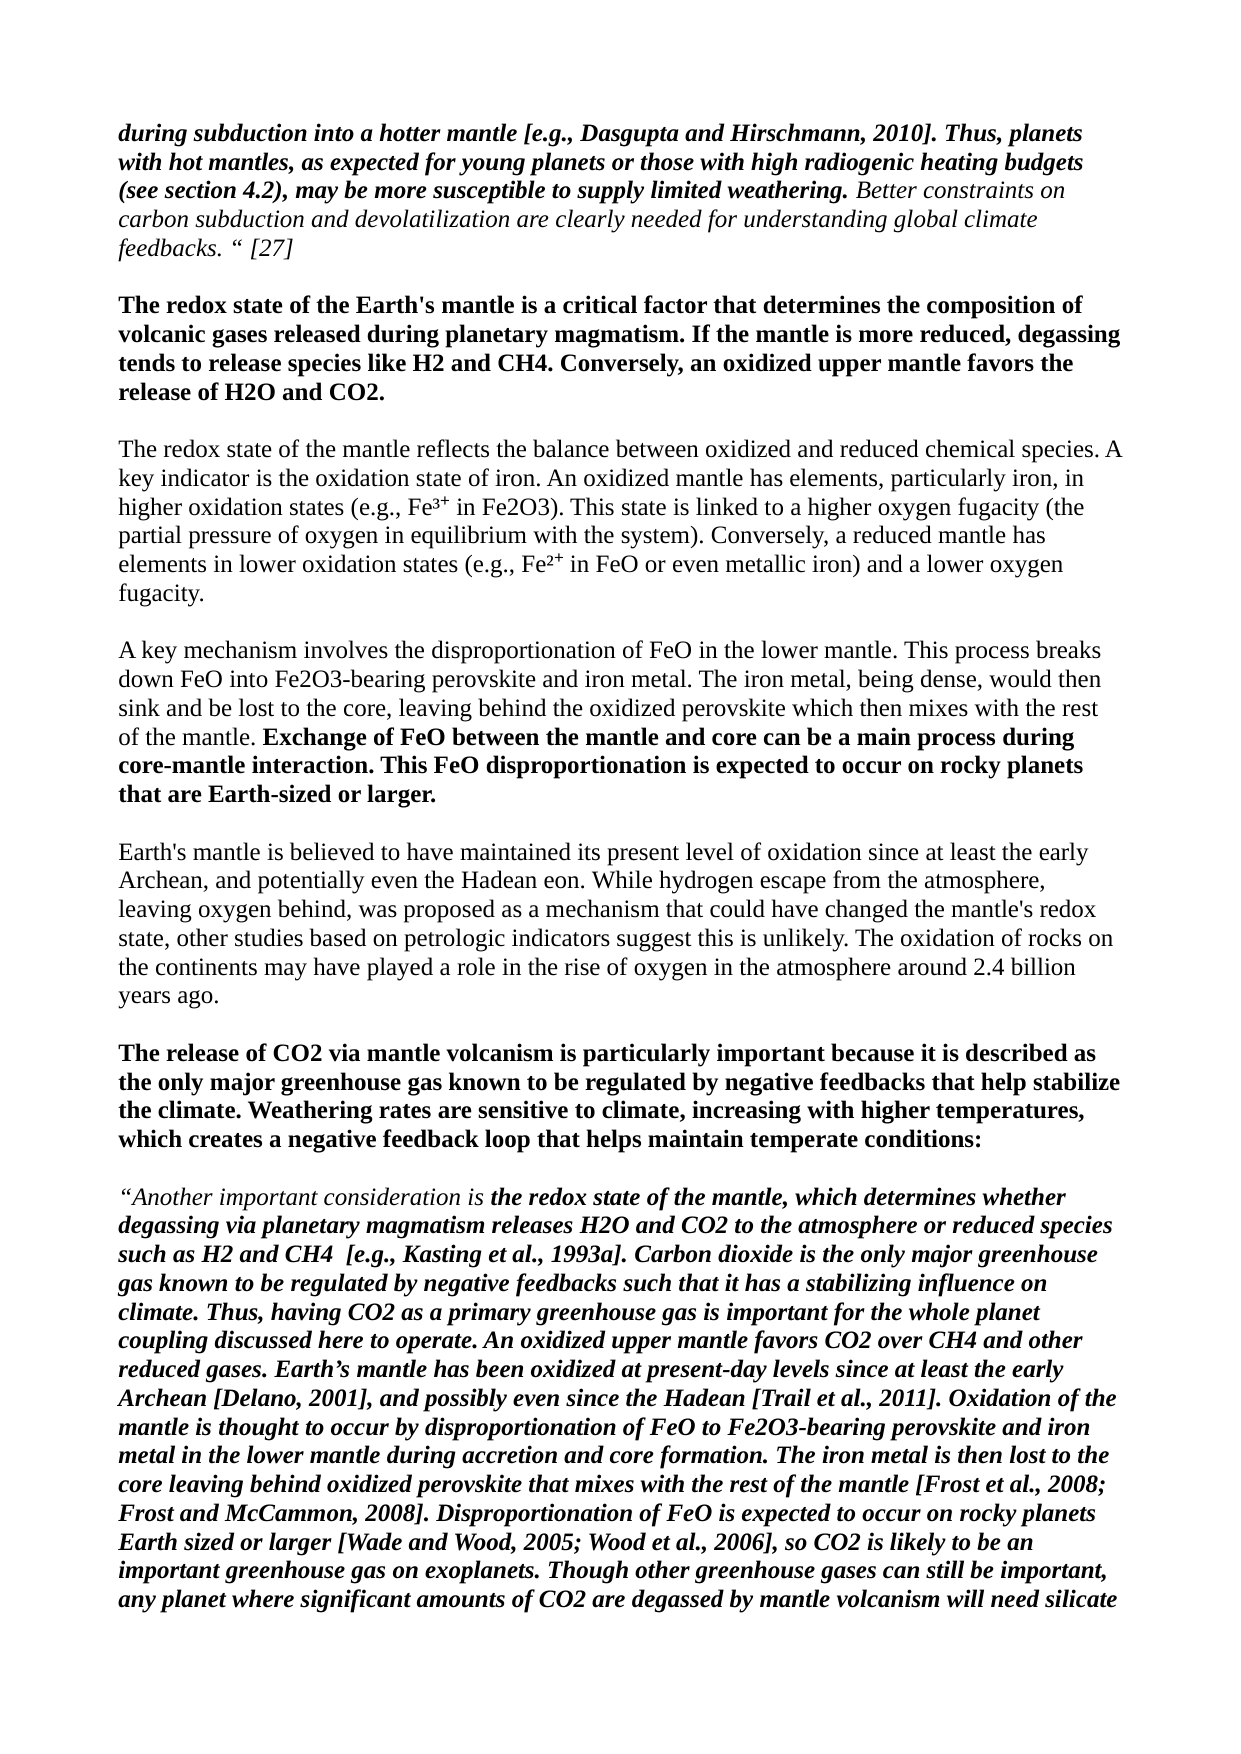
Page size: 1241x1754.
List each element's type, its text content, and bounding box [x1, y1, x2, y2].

text The redox state of the Earth's mantle is a critical factor that determines the composition of volcanic gases released during planetary magmatism. If the mantle is more reduced, degassing tends to release species like H2 and CH4. Conversely, an oxidized upper mantle favors the release of H2O and CO2. [118, 291, 1122, 406]
text during subduction into a hotter mantle [e.g., Dasgupta and Hirschmann, 2010]. Thus, planets with hot mantles, as expected for young planets or those with high radiogenic heating budgets (see section 4.2), may be more susceptible to supply limited weathering. Better constraints on carbon subduction and devolatilization are clearly needed for understanding global climate feedbacks. “ [27] [118, 118, 1122, 262]
text The redox state of the mantle reflects the balance between oxidized and reduced chemical species. A key indicator is the oxidation state of iron. An oxidized mantle has elements, particularly iron, in higher oxidation states (e.g., Fe³⁺ in Fe2O3). This state is linked to a higher oxygen fugacity (the partial pressure of oxygen in equilibrium with the system). Conversely, a reduced mantle has elements in lower oxidation states (e.g., Fe²⁺ in FeO or even metallic iron) and a lower oxygen fugacity. [118, 434, 1122, 607]
text The release of CO2 via mantle volcanism is particularly important because it is described as the only major greenhouse gas known to be regulated by negative feedbacks that help stabilize the climate. Weathering rates are sensitive to climate, increasing with higher temperatures, which creates a negative feedback loop that helps maintain temperate conditions: [118, 1038, 1122, 1153]
text “Another important consideration is the redox state of the mantle, which determines whether degassing via planetary magmatism releases H2O and CO2 to the atmosphere or reduced species such as H2 and CH4 [e.g., Kasting et al., 1993a]. Carbon dioxide is the only major greenhouse gas known to be regulated by negative feedbacks such that it has a stabilizing influence on climate. Thus, having CO2 as a primary greenhouse gas is important for the whole planet coupling discussed here to operate. An oxidized upper mantle favors CO2 over CH4 and other reduced gases. Earth’s mantle has been oxidized at present-day levels since at least the early Archean [Delano, 2001], and possibly even since the Hadean [Trail et al., 2011]. Oxidation of the mantle is thought to occur by disproportionation of FeO to Fe2O3-bearing perovskite and iron metal in the lower mantle during accretion and core formation. The iron metal is then lost to the core leaving behind oxidized perovskite that mixes with the rest of the mantle [Frost et al., 2008; Frost and McCammon, 2008]. Disproportionation of FeO is expected to occur on rocky planets Earth sized or larger [Wade and Wood, 2005; Wood et al., 2006], so CO2 is likely to be an important greenhouse gas on exoplanets. Though other greenhouse gases can still be important, any planet where significant amounts of CO2 are degassed by mantle volcanism will need silicate [118, 1182, 1122, 1613]
text Earth's mantle is believed to have maintained its present level of oxidation since at least the early Archean, and potentially even the Hadean eon. While hydrogen escape from the atmosphere, leaving oxygen behind, was proposed as a mechanism that could have changed the mantle's redox state, other studies based on petrologic indicators suggest this is unlikely. The oxidation of rocks on the continents may have played a role in the rise of oxygen in the atmosphere around 2.4 billion years ago. [118, 837, 1122, 1009]
text A key mechanism involves the disproportionation of FeO in the lower mantle. This process breaks down FeO into Fe2O3-bearing perovskite and iron metal. The iron metal, being dense, would then sink and be lost to the core, leaving behind the oxidized perovskite which then mixes with the rest of the mantle. Exchange of FeO between the mantle and core can be a main process during core-mantle interaction. This FeO disproportionation is expected to occur on rocky planets that are Earth-sized or larger. [118, 636, 1122, 808]
